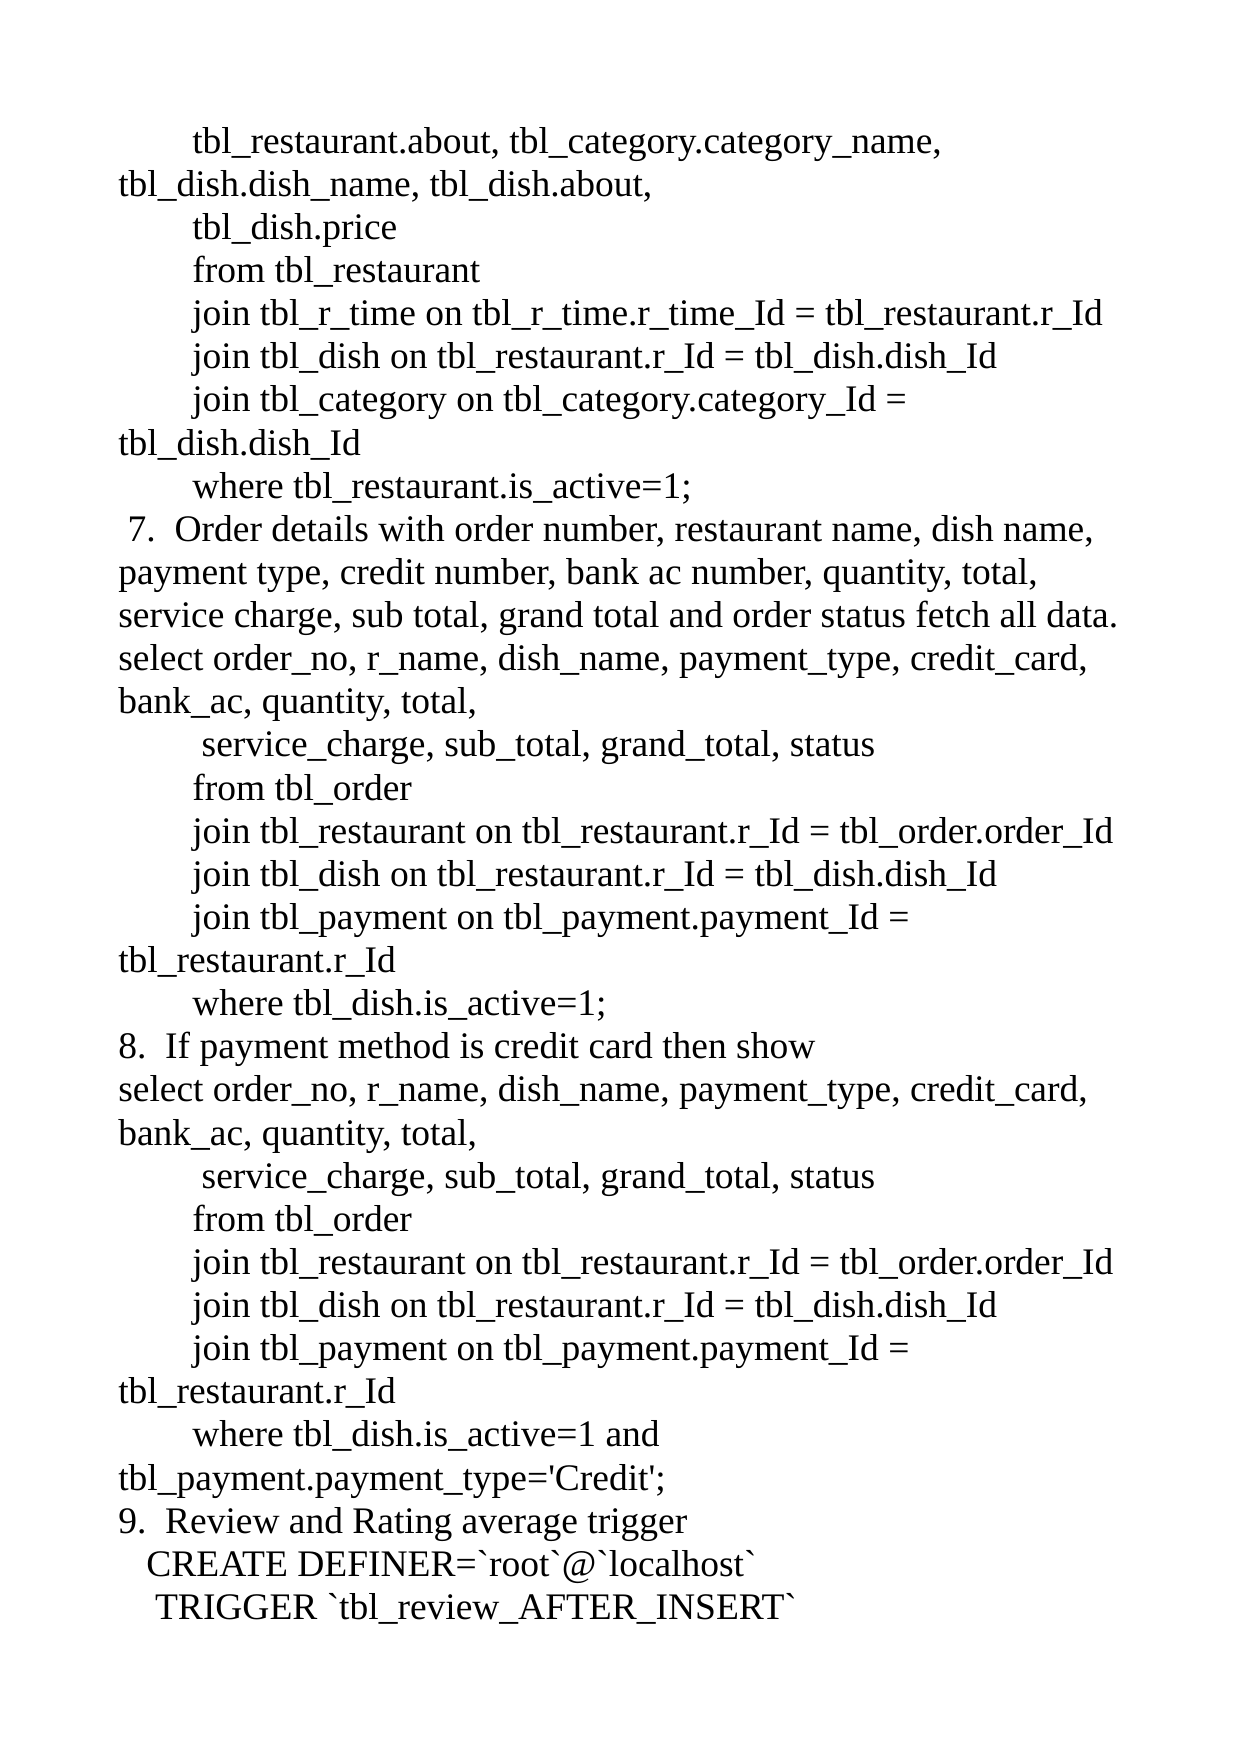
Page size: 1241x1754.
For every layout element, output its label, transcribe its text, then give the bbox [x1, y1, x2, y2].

text join tbl_dish on tbl_restaurant.r_Id = tbl_dish.dish_Id [118, 334, 1122, 377]
text service_charge, sub_total, grand_total, status [118, 722, 1122, 765]
text join tbl_r_time on tbl_r_time.r_time_Id = tbl_restaurant.r_Id [118, 291, 1122, 334]
text tbl_dish.price [118, 204, 1122, 247]
text where tbl_dish.is_active=1; [118, 981, 1122, 1024]
text TRIGGER `tbl_review_AFTER_INSERT` [118, 1584, 1122, 1627]
text join tbl_restaurant on tbl_restaurant.r_Id = tbl_order.order_Id [118, 808, 1122, 851]
text from tbl_order [118, 1196, 1122, 1239]
text join tbl_payment on tbl_payment.payment_Id = tbl_restaurant.r_Id [118, 894, 1122, 981]
text join tbl_restaurant on tbl_restaurant.r_Id = tbl_order.order_Id [118, 1239, 1122, 1282]
text from tbl_restaurant [118, 247, 1122, 291]
text 9. Review and Rating average trigger [118, 1498, 1122, 1541]
text tbl_restaurant.about, tbl_category.category_name, tbl_dish.dish_name, tbl_dish.about, [118, 118, 1122, 204]
text service_charge, sub_total, grand_total, status [118, 1153, 1122, 1196]
text join tbl_dish on tbl_restaurant.r_Id = tbl_dish.dish_Id [118, 851, 1122, 894]
text where tbl_dish.is_active=1 and tbl_payment.payment_type='Credit'; [118, 1412, 1122, 1498]
text join tbl_category on tbl_category.category_Id = tbl_dish.dish_Id [118, 377, 1122, 463]
text where tbl_restaurant.is_active=1; [118, 463, 1122, 506]
text join tbl_dish on tbl_restaurant.r_Id = tbl_dish.dish_Id [118, 1282, 1122, 1326]
text from tbl_order [118, 765, 1122, 808]
text 8. If payment method is credit card then show [118, 1024, 1122, 1067]
text CREATE DEFINER=`root`@`localhost` [118, 1541, 1122, 1584]
text select order_no, r_name, dish_name, payment_type, credit_card, bank_ac, quantity, total, [118, 1067, 1122, 1153]
text 7. Order details with order number, restaurant name, dish name, payment type, credit number, bank ac number, quantity, total, service charge, sub total, grand total and order status fetch all data. [118, 506, 1122, 636]
text join tbl_payment on tbl_payment.payment_Id = tbl_restaurant.r_Id [118, 1326, 1122, 1412]
text select order_no, r_name, dish_name, payment_type, credit_card, bank_ac, quantity, total, [118, 636, 1122, 722]
